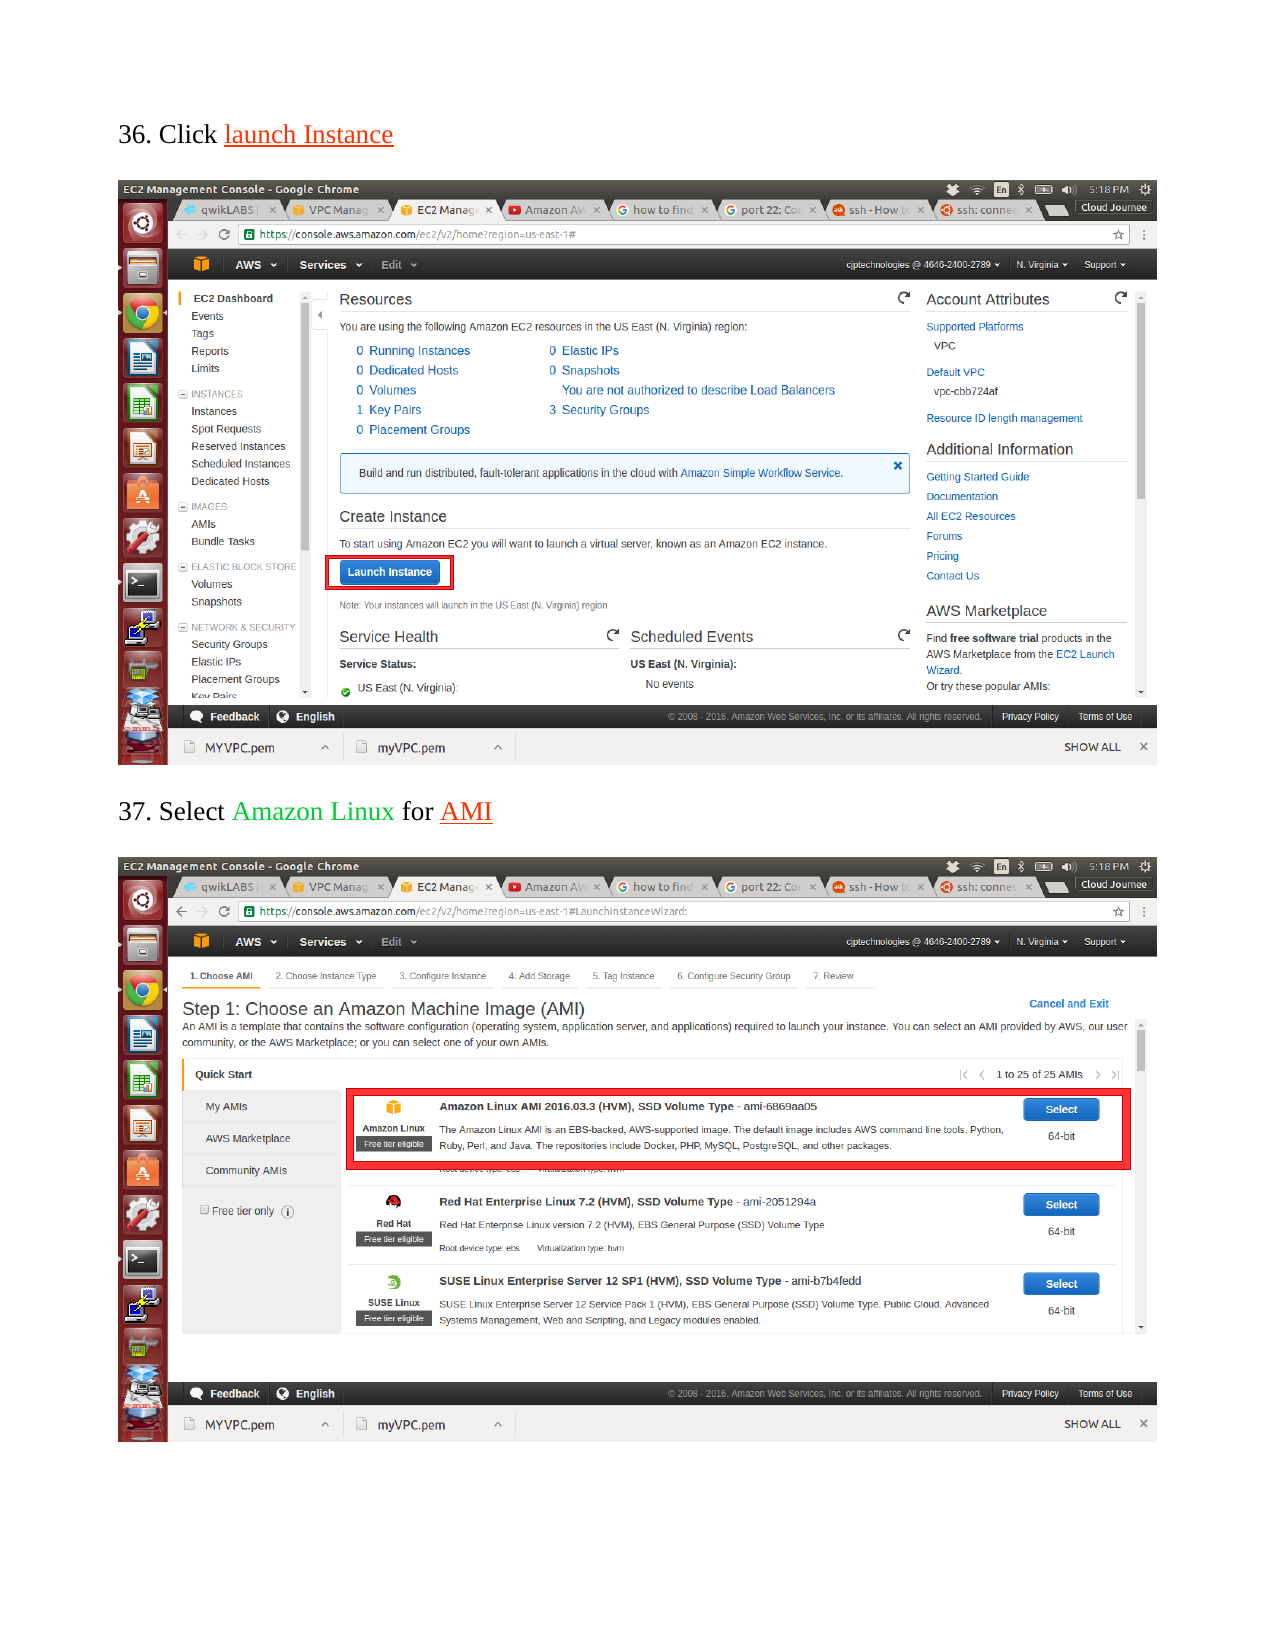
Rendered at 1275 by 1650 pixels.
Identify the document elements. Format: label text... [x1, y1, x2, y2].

picture [118, 857, 1157, 1442]
text 36. Click launch Instance [118, 118, 1157, 149]
text 37. Select Amazon Linux for AMI [118, 796, 1157, 827]
picture [118, 180, 1157, 765]
